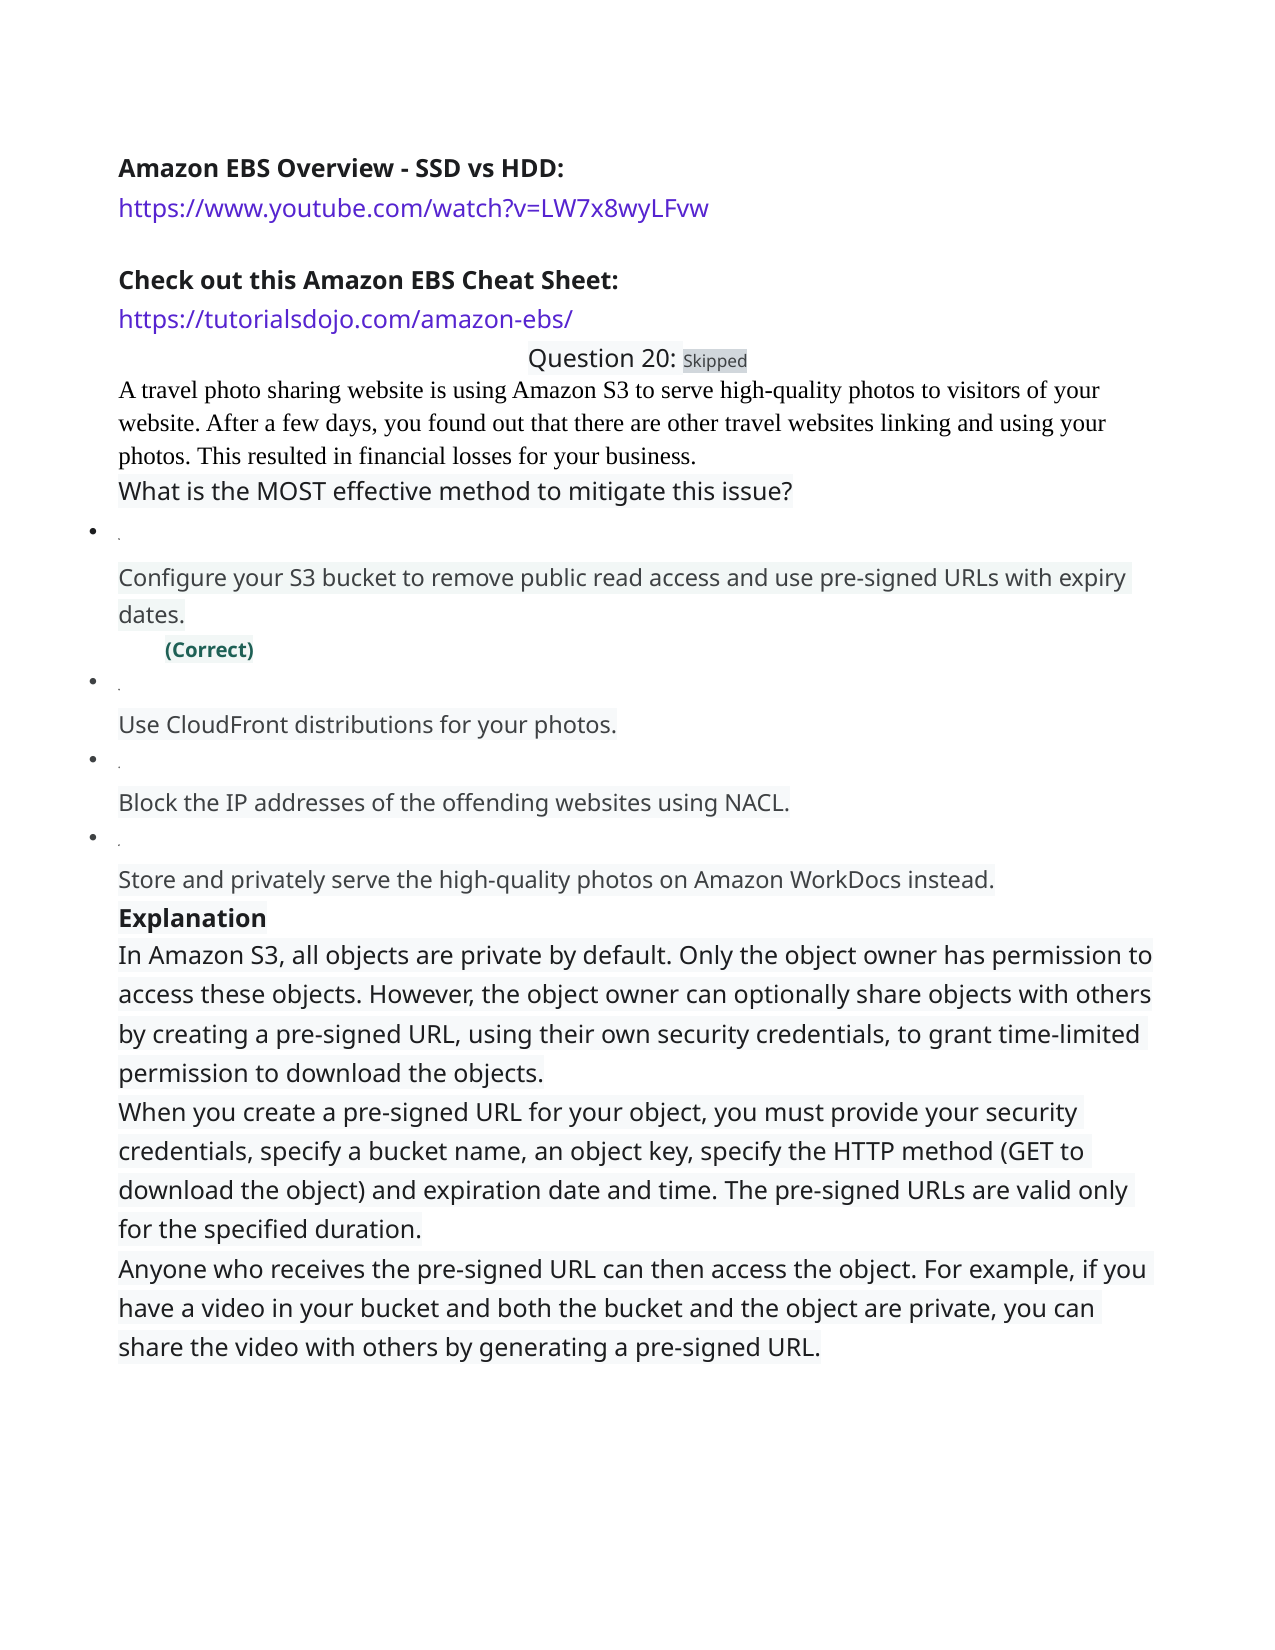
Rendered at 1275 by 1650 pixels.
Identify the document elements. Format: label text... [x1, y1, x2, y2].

text A travel photo sharing website is using Amazon S3 to serve high-quality photos to visitors of your website. After a few days, you found out that there are other travel websites linking and using your photos. This resulted in financial losses for your business. [118, 375, 1157, 470]
list ​ [118, 513, 1157, 547]
text Question 20: Skipped [118, 341, 1157, 375]
text What is the MOST effective method to mitigate this issue? [118, 474, 1157, 508]
list Store and privately serve the high-quality photos on Amazon WorkDocs instead. [118, 864, 1157, 896]
text When you create a pre-signed URL for your object, you must provide your security credentials, specify a bucket name, an object key, specify the HTTP method (GET to download the object) and expiration date and time. The pre-signed URLs are valid only for the specified duration. [118, 1094, 1157, 1246]
list ​ [118, 823, 1157, 851]
list Block the IP addresses of the offending websites using NACL. [118, 786, 1157, 818]
list ​ [118, 667, 1157, 696]
list ​ [118, 745, 1157, 774]
text Check out this Amazon EBS Cheat Sheet: [118, 262, 1157, 297]
text https://www.youtube.com/watch?v=LW7x8wyLFvw [118, 190, 1157, 224]
subtitle Explanation [118, 901, 1157, 934]
text https://tutorialsdojo.com/amazon-ebs/ [118, 302, 1157, 336]
text Anyone who receives the pre-signed URL can then access the object. For example, if you have a video in your bucket and both the bucket and the object are private, you can share the video with others by generating a pre-signed URL. [118, 1251, 1157, 1364]
text In Amazon S3, all objects are private by default. Only the object owner has permission to access these objects. However, the object owner can optionally share objects with others by creating a pre-signed URL, using their own security credentials, to grant time-limited permission to download the objects. [118, 938, 1157, 1089]
list Use CloudFront distributions for your photos. [118, 708, 1157, 740]
list Configure your S3 bucket to remove public read access and use pre-signed URLs with expiry dates. [118, 562, 1157, 631]
list (Correct) [165, 635, 1157, 663]
text Amazon EBS Overview - SSD vs HDD: [118, 151, 1157, 185]
